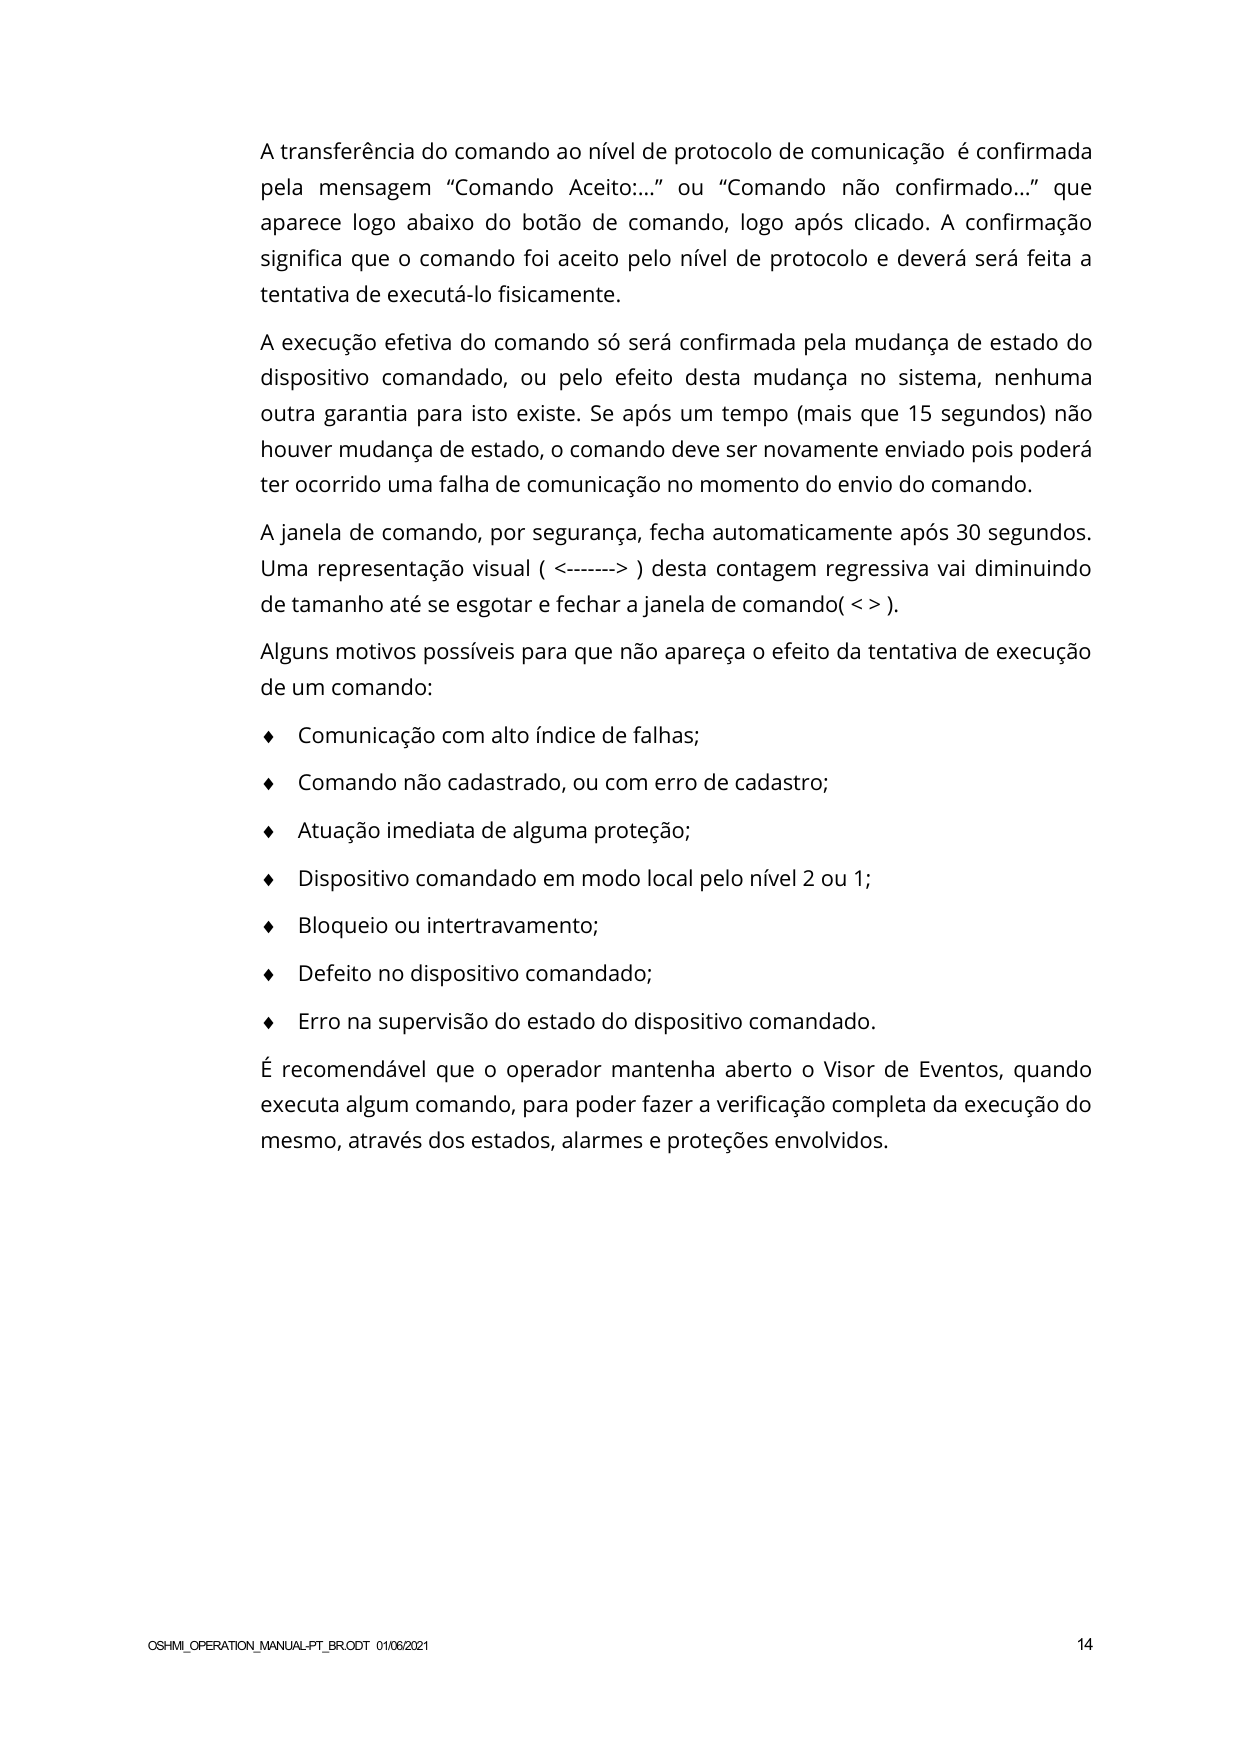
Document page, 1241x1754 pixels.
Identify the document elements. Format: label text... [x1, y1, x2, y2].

list Defeito no dispositivo comandado; [260, 958, 1093, 988]
list Erro na supervisão do estado do dispositivo comandado. [260, 1006, 1093, 1036]
text A execução efetiva do comando só será confirmada pela mudança de estado do dispositivo comandado, ou pelo efeito desta mudança no sistema, nenhuma outra garantia para isto existe. Se após um tempo (mais que 15 segundos) não houver mudança de estado, o comando deve ser novamente enviado pois poderá ter ocorrido uma falha de comunicação no momento do envio do comando. [260, 326, 1093, 499]
text A transferência do comando ao nível de protocolo de comunicação é confirmada pela mensagem “Comando Aceito:…” ou “Comando não confirmado...” que aparece logo abaixo do botão de comando, logo após clicado. A confirmação significa que o comando foi aceito pelo nível de protocolo e deverá será feita a tentativa de executá-lo fisicamente. [260, 136, 1093, 308]
list Comunicação com alto índice de falhas; [260, 720, 1093, 749]
text Alguns motivos possíveis para que não apareça o efeito da tentativa de execução de um comando: [260, 636, 1093, 702]
list Bloqueio ou intertravamento; [260, 911, 1093, 940]
text A janela de comando, por segurança, fecha automaticamente após 30 segundos. Uma representação visual ( <-------> ) desta contagem regressiva vai diminuindo de tamanho até se esgotar e fechar a janela de comando( < > ). [260, 517, 1093, 618]
list Dispositivo comandado em modo local pelo nível 2 ou 1; [260, 863, 1093, 893]
list Atuação imediata de alguma proteção; [260, 815, 1093, 845]
text É recomendável que o operador mantenha aberto o Visor de Eventos, quando executa algum comando, para poder fazer a verificação completa da execução do mesmo, através dos estados, alarmes e proteções envolvidos. [260, 1054, 1093, 1155]
list Comando não cadastrado, ou com erro de cadastro; [260, 767, 1093, 797]
